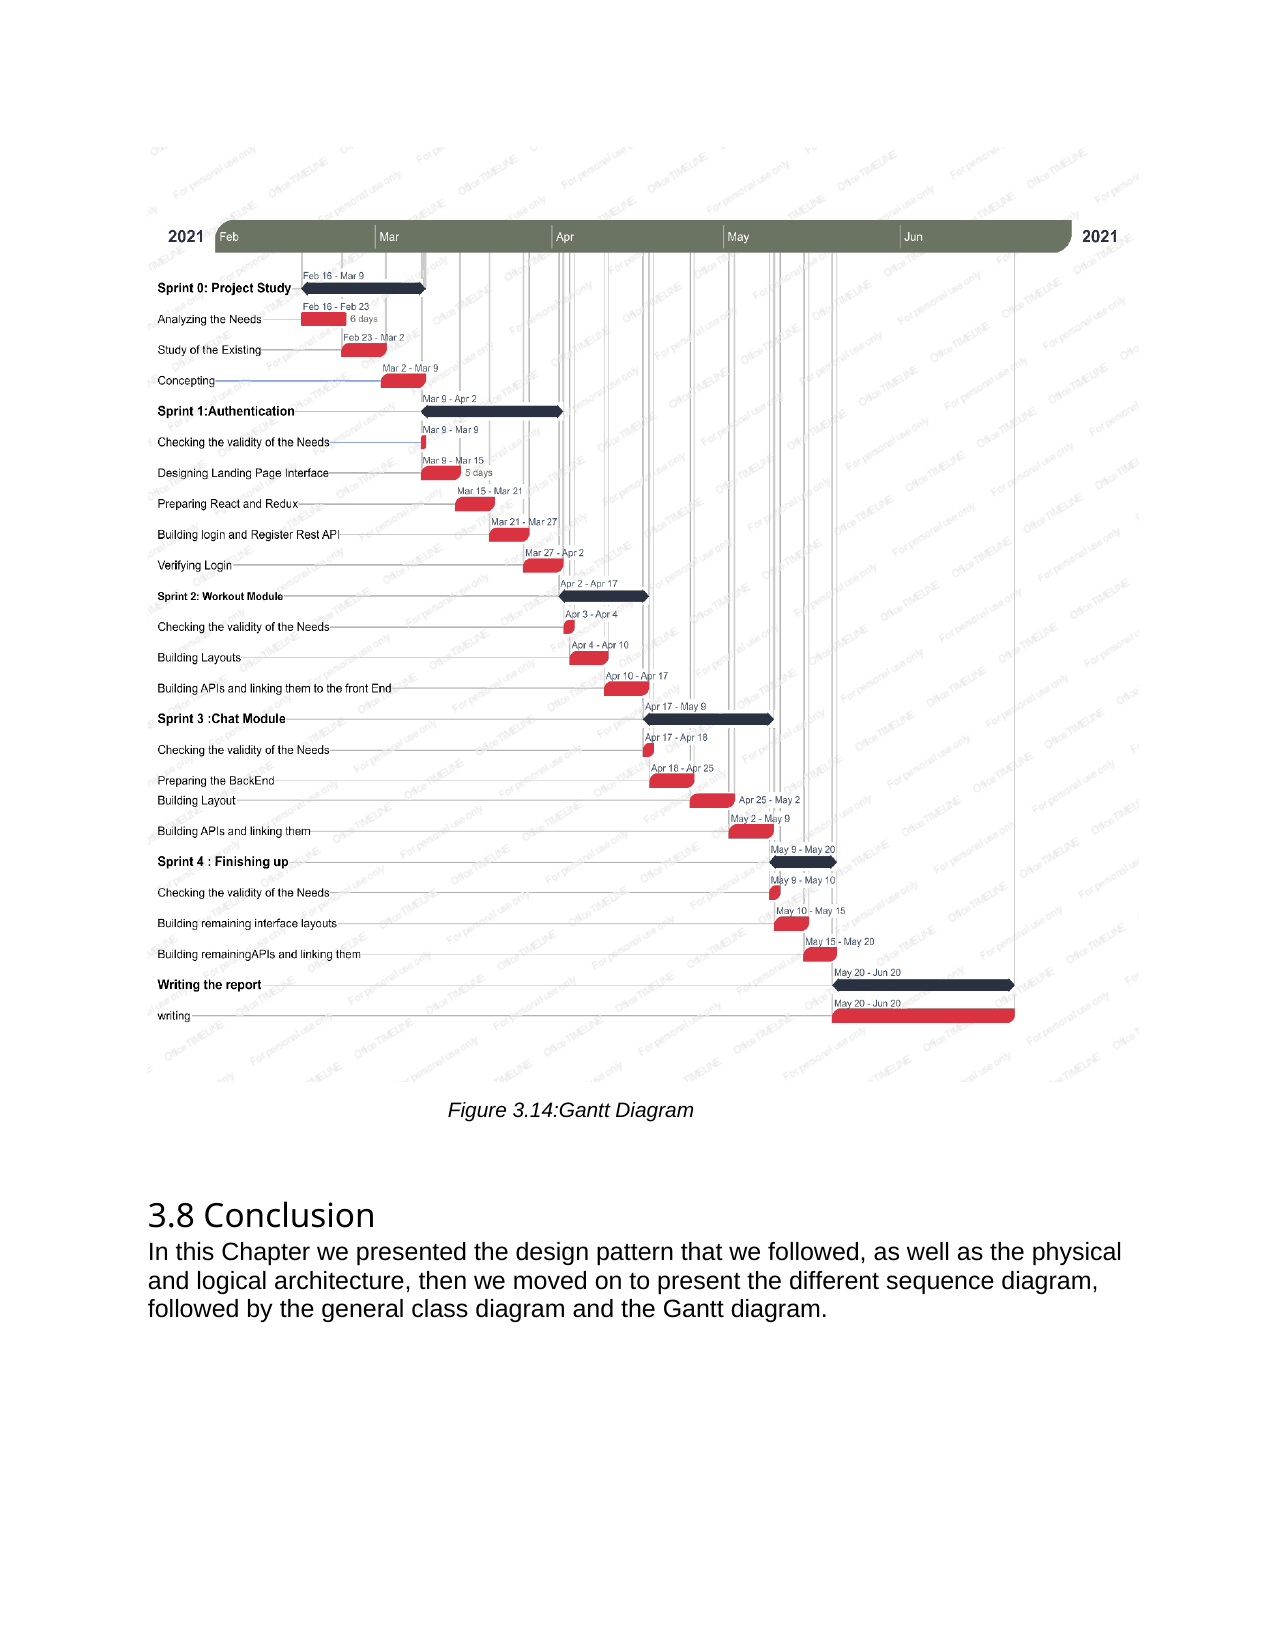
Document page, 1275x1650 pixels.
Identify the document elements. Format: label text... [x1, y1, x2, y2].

subtitle 3.8 Conclusion [148, 1191, 1127, 1237]
text Figure ‎3.14:Gantt Diagram [373, 1098, 1127, 1122]
text In this Chapter we presented the design pattern that we followed, as well as the physical and logical architecture, then we moved on to present the different sequence diagram, followed by the general class diagram and the Gantt diagram. [148, 1237, 1127, 1323]
